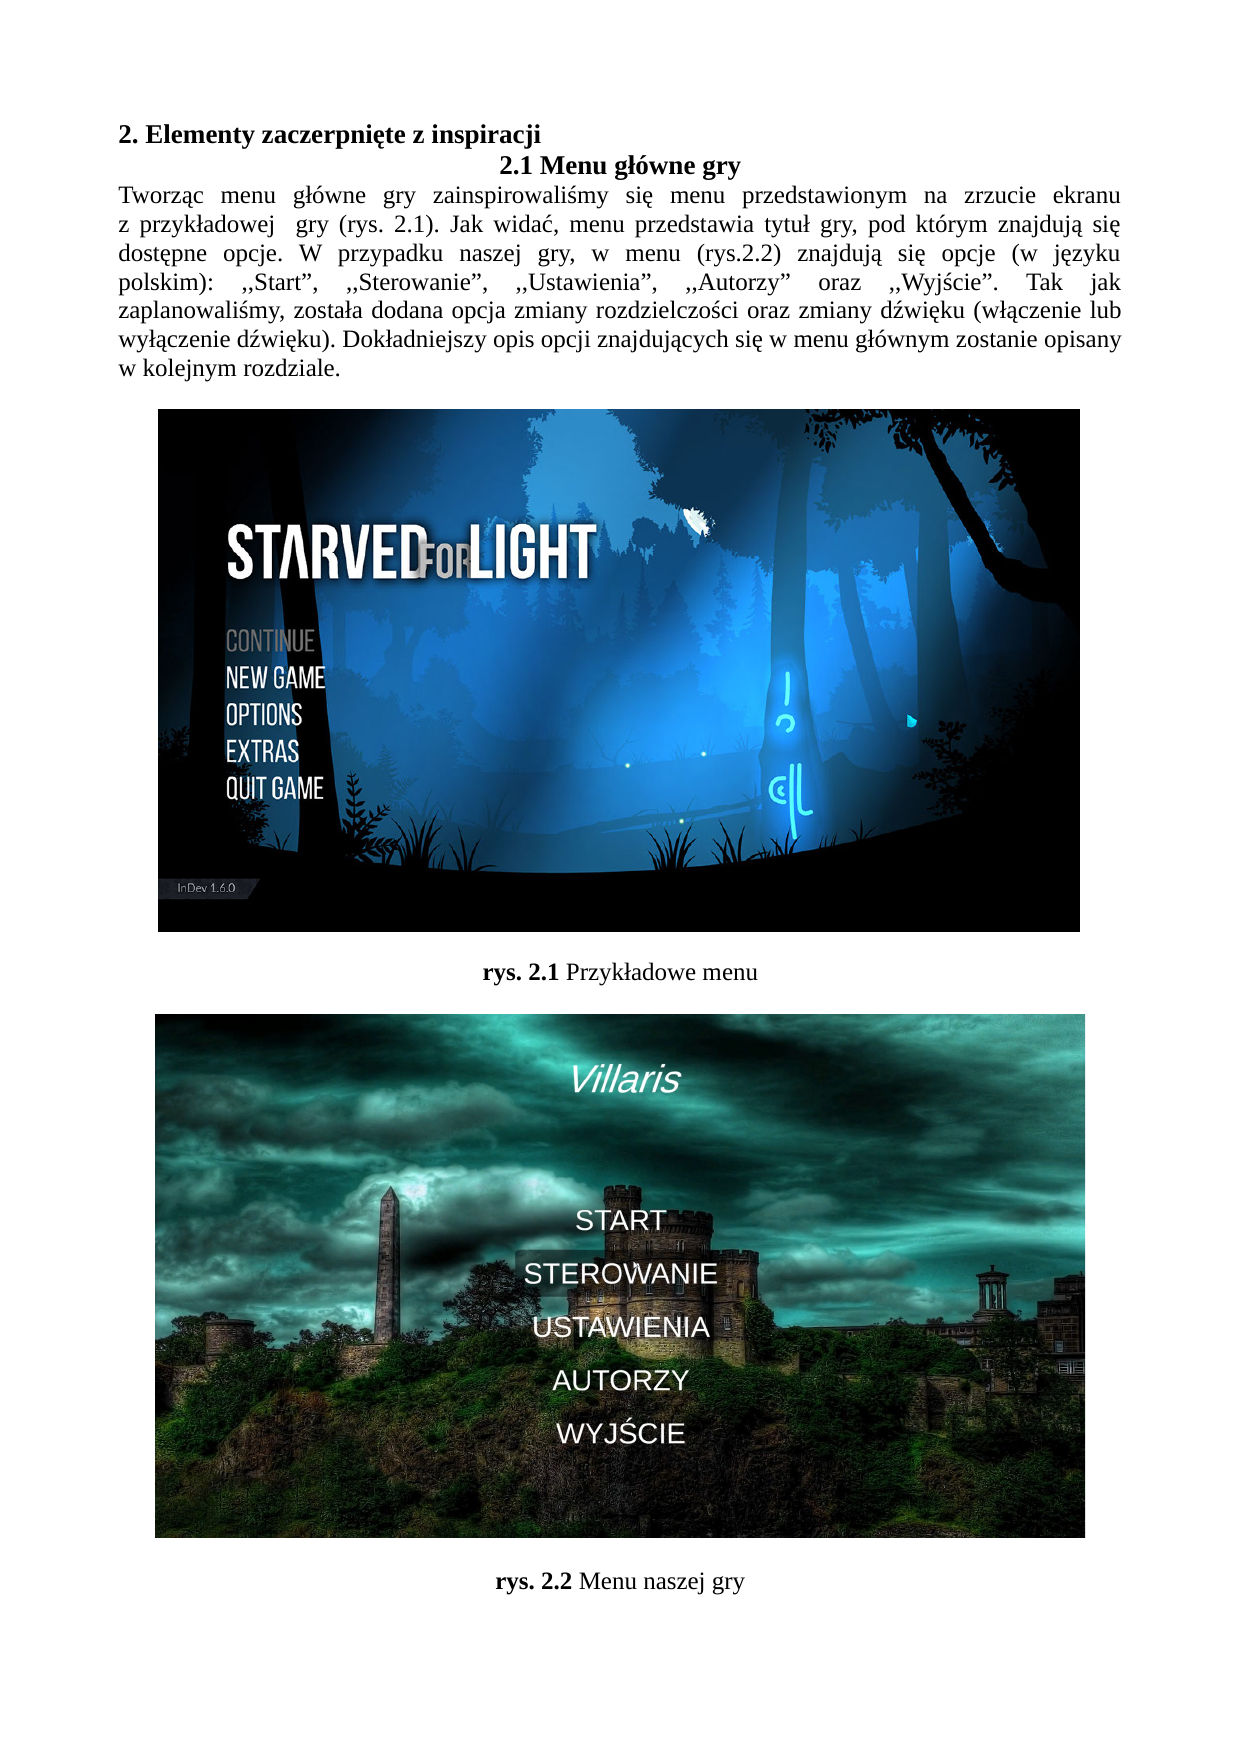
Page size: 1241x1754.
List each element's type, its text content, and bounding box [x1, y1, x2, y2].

text rys. 2.2 Menu naszej gry [118, 1566, 1122, 1595]
text 2. Elementy zaczerpnięte z inspiracji [118, 118, 1122, 149]
picture [155, 1014, 1086, 1538]
text rys. 2.1 Przykładowe menu [118, 957, 1122, 985]
text 2.1 Menu główne gry [118, 149, 1122, 180]
text Tworząc menu główne gry zainspirowaliśmy się menu przedstawionym na zrzucie ekranu z przykładowej gry (rys. 2.1). Jak widać, menu przedstawia tytuł gry, pod którym znajdują się dostępne opcje. W przypadku naszej gry, w menu (rys.2.2) znajdują się opcje (w języku polskim): ,,Start”, ,,Sterowanie”, ,,Ustawienia”, ,,Autorzy” oraz ,,Wyjście”. Tak jak zaplanowaliśmy, została dodana opcja zmiany rozdzielczości oraz zmiany dźwięku (włączenie lub wyłączenie dźwięku). Dokładniejszy opis opcji znajdujących się w menu głównym zostanie opisany w kolejnym rozdziale. [118, 180, 1122, 382]
picture [158, 409, 1080, 932]
